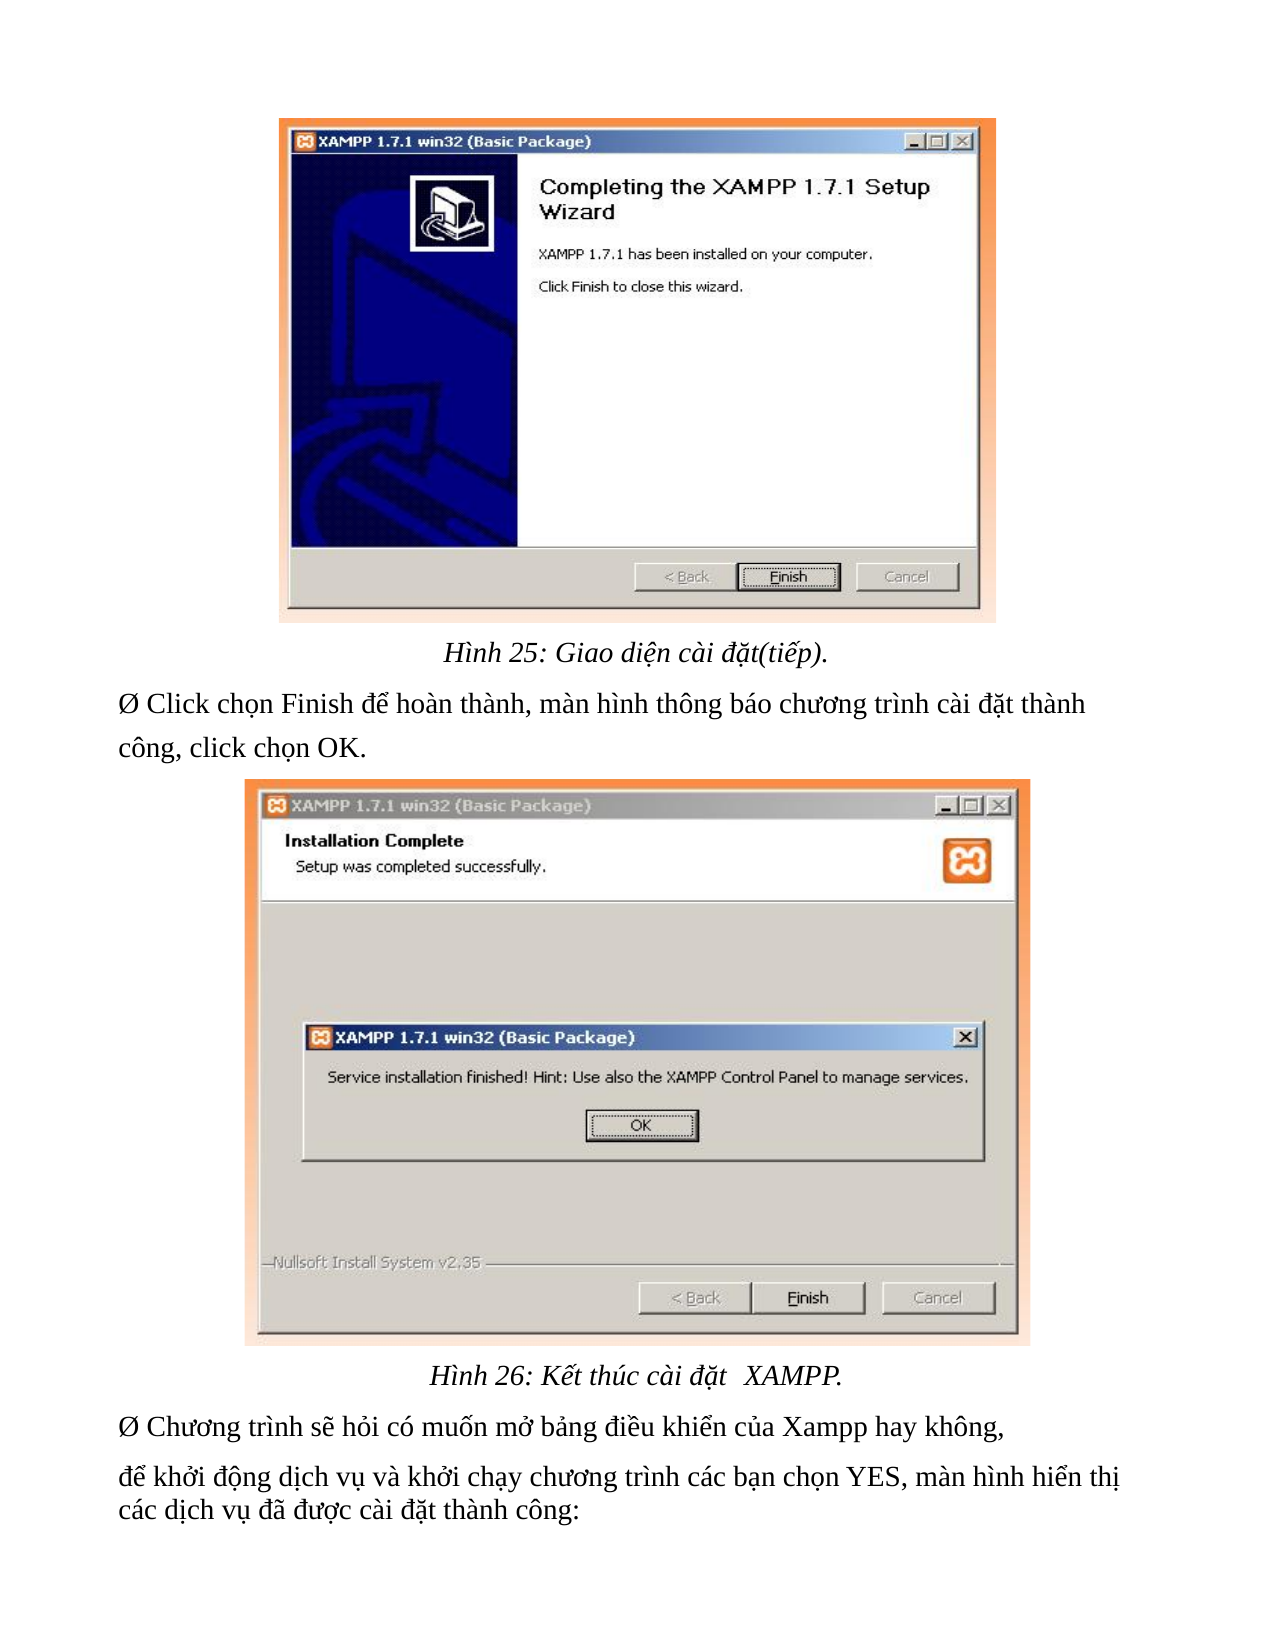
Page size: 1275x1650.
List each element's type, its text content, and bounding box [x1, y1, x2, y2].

text Ø Click chọn Finish để hoàn thành, màn hình thông báo chương trình cài đặt thành công, click chọn OK. [118, 686, 1157, 763]
text Ø Chương trình sẽ hỏi có muốn mở bảng điều khiển của Xampp hay không, [118, 1409, 1157, 1442]
text để khởi động dịch vụ và khởi chạy chương trình các bạn chọn YES, màn hình hiển thị các dịch vụ đã được cài đặt thành công: [118, 1459, 1157, 1526]
text Hình 25: Giao diện cài đặt(tiếp). [118, 635, 1157, 669]
text Hình 26: Kết thúc cài đặt XAMPP. [118, 1358, 1157, 1391]
